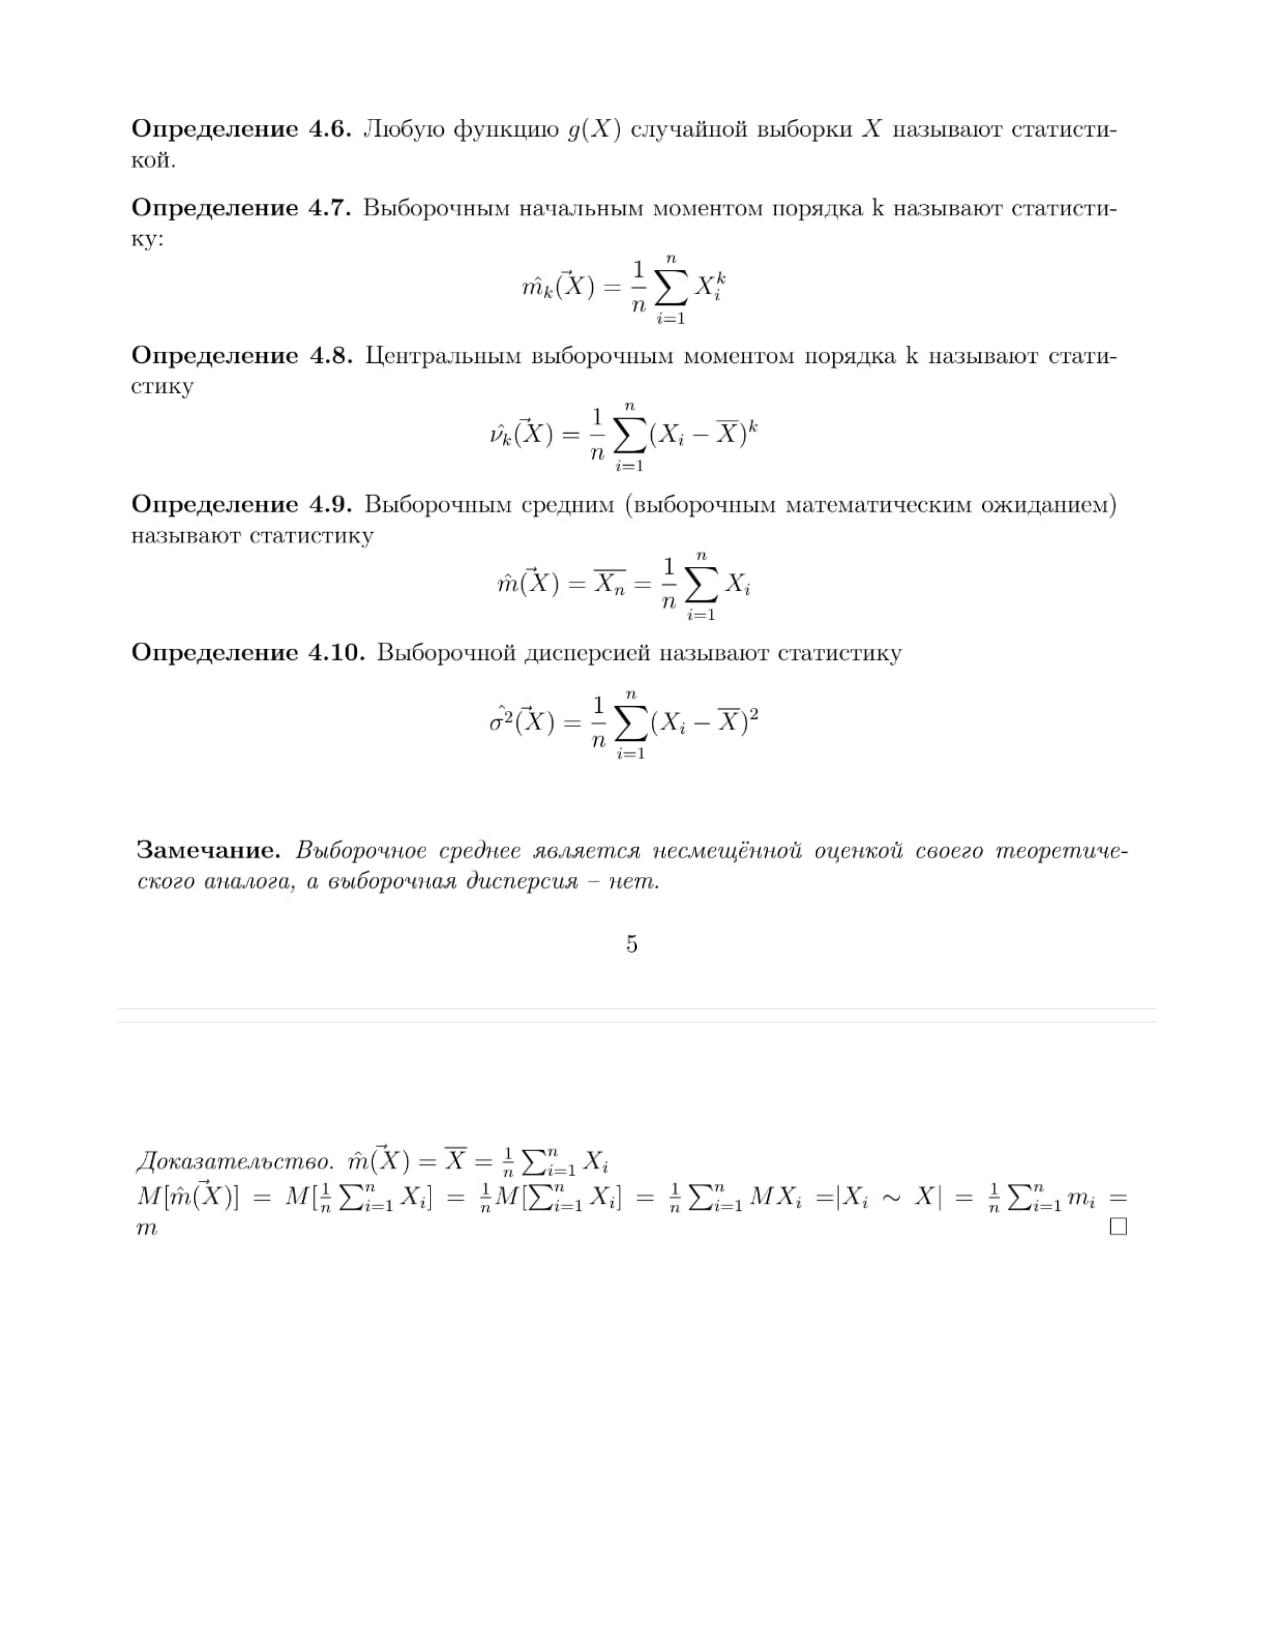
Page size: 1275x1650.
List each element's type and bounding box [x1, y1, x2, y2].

picture [118, 826, 1157, 1256]
picture [118, 118, 1157, 769]
